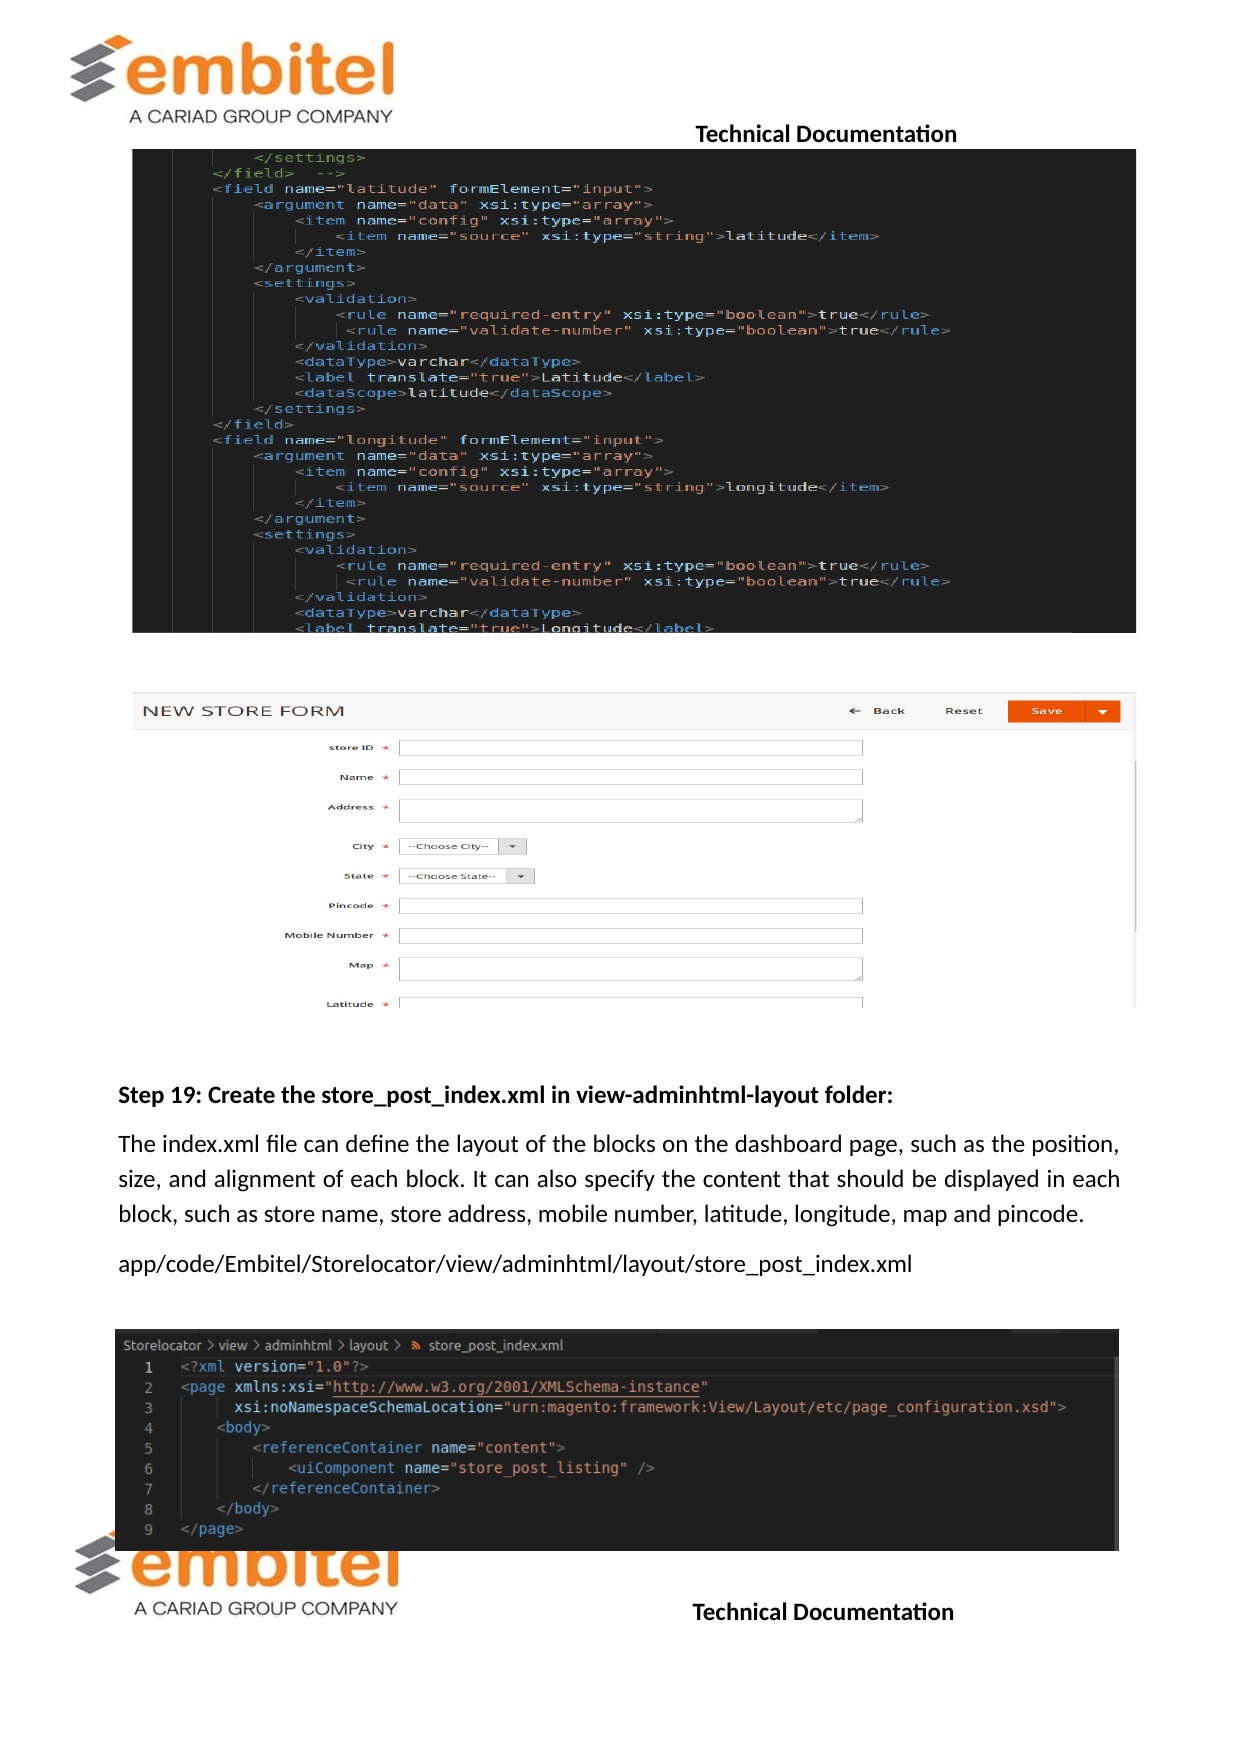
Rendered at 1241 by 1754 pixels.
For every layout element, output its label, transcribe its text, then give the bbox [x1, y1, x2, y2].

picture [132, 691, 1137, 1008]
text Technical Documentation [118, 118, 1122, 149]
text app/code/Embitel/Storelocator/view/adminhtml/layout/store_post_index.xml [118, 1248, 1122, 1278]
picture [70, 35, 394, 125]
picture [75, 1329, 1119, 1617]
text Technical Documentation [118, 1597, 1122, 1627]
text The index.xml file can define the layout of the blocks on the dashboard page, such as the position, size, and alignment of each block. It can also specify the content that should be displayed in each block, such as store name, store address, mobile number, latitude, longitude, map and pincode. [118, 1128, 1122, 1229]
text Step 19: Create the store_post_index.xml in view-adminhtml-layout folder: [118, 1079, 1122, 1109]
picture [132, 149, 1137, 633]
